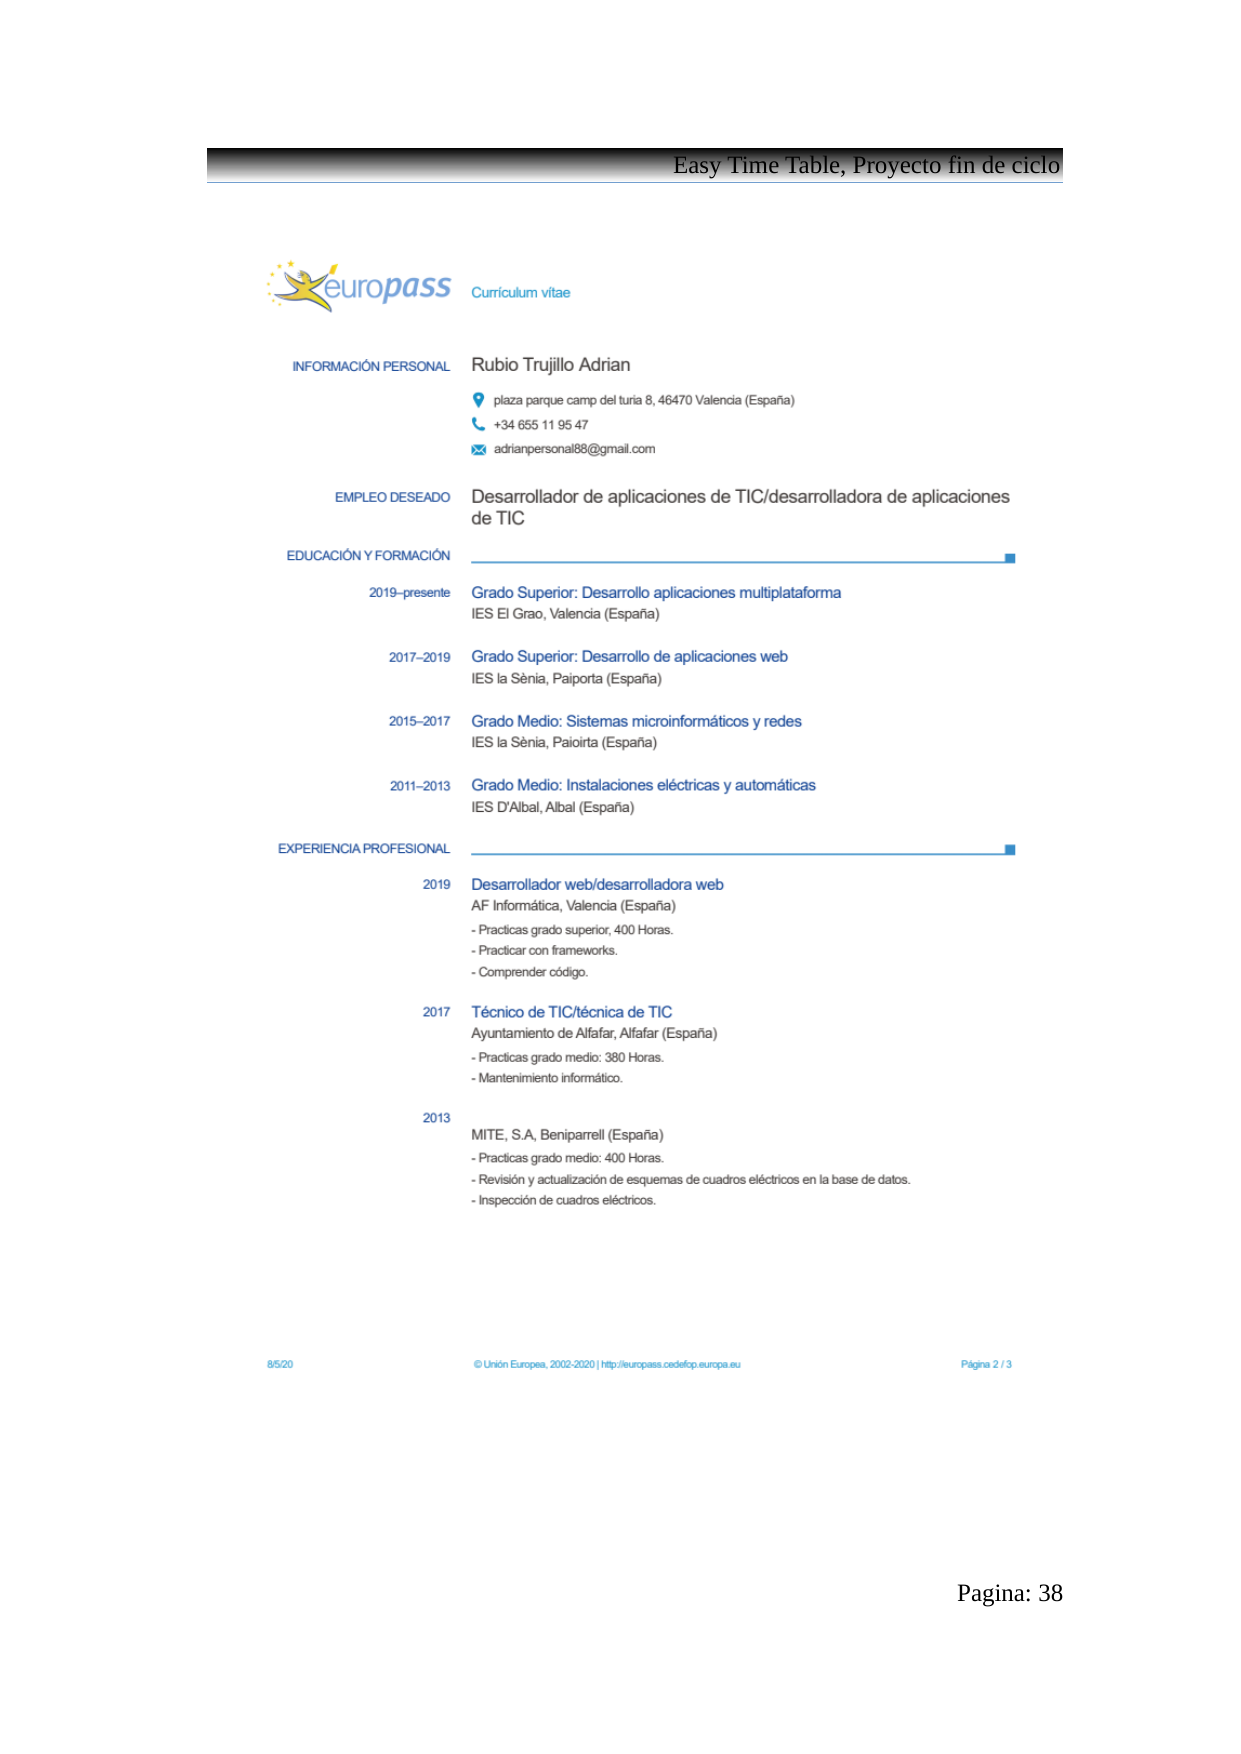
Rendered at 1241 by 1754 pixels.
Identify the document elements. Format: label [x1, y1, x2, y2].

picture [206, 211, 1063, 1424]
